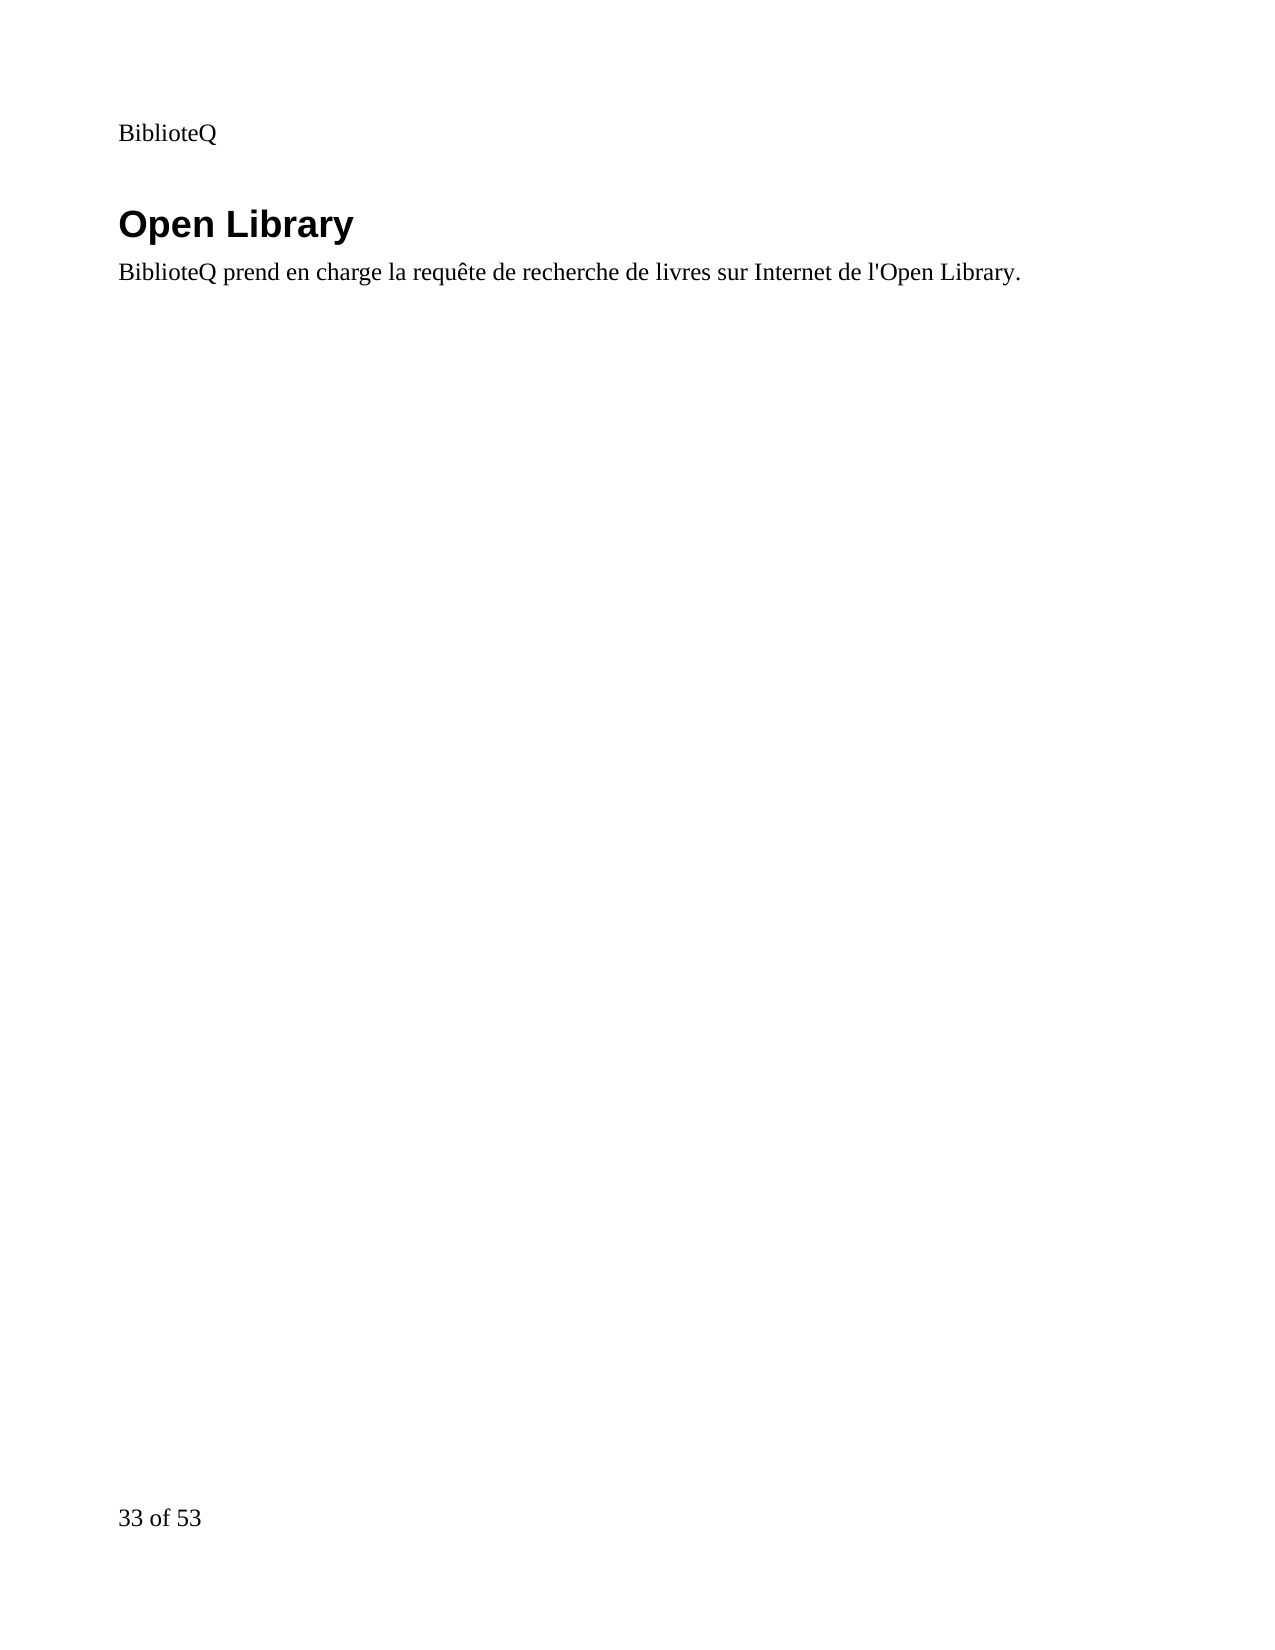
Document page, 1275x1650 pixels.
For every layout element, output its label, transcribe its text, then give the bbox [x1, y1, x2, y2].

subtitle Open Library [118, 201, 1157, 245]
text BiblioteQ prend en charge la requête de recherche de livres sur Internet de l'Open Library. [118, 257, 1157, 286]
